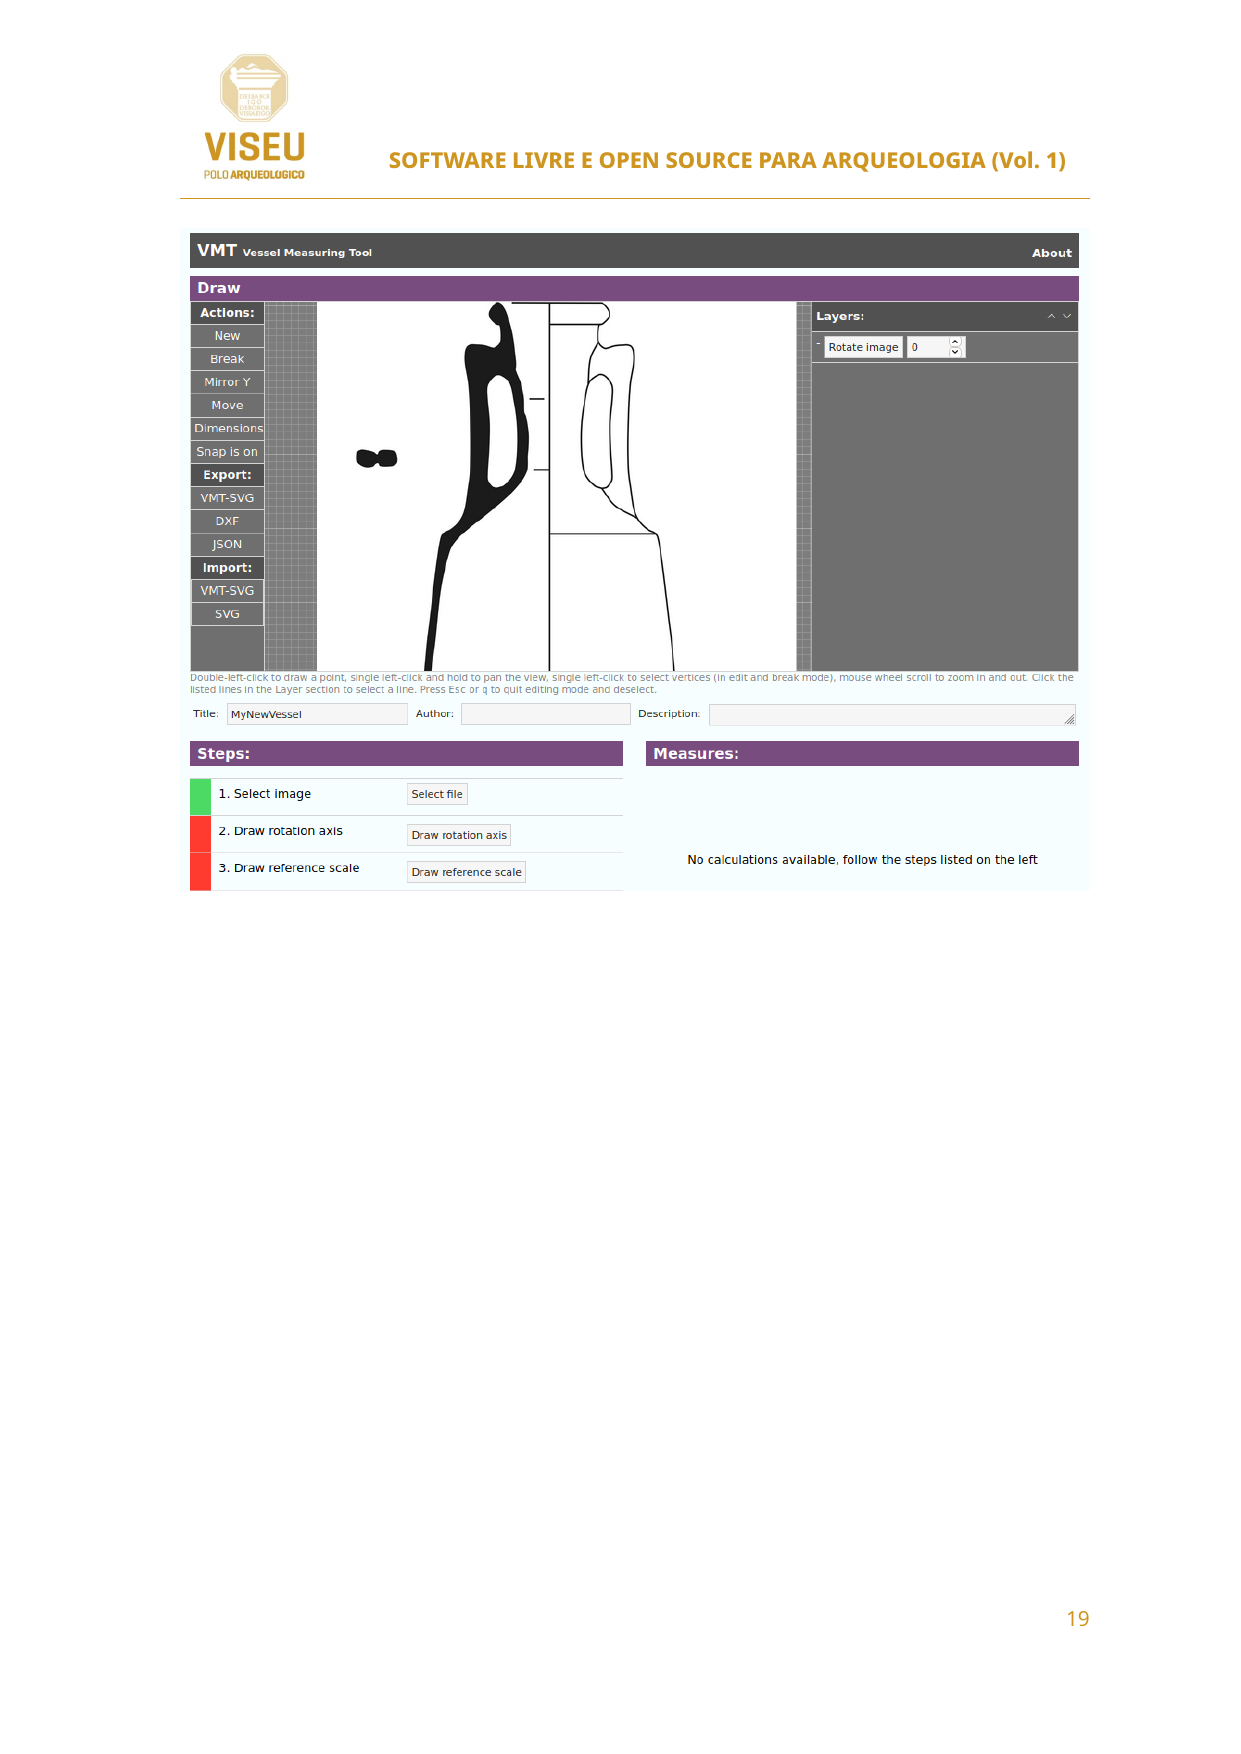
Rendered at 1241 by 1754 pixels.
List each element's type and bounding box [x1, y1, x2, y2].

picture [180, 228, 1090, 891]
